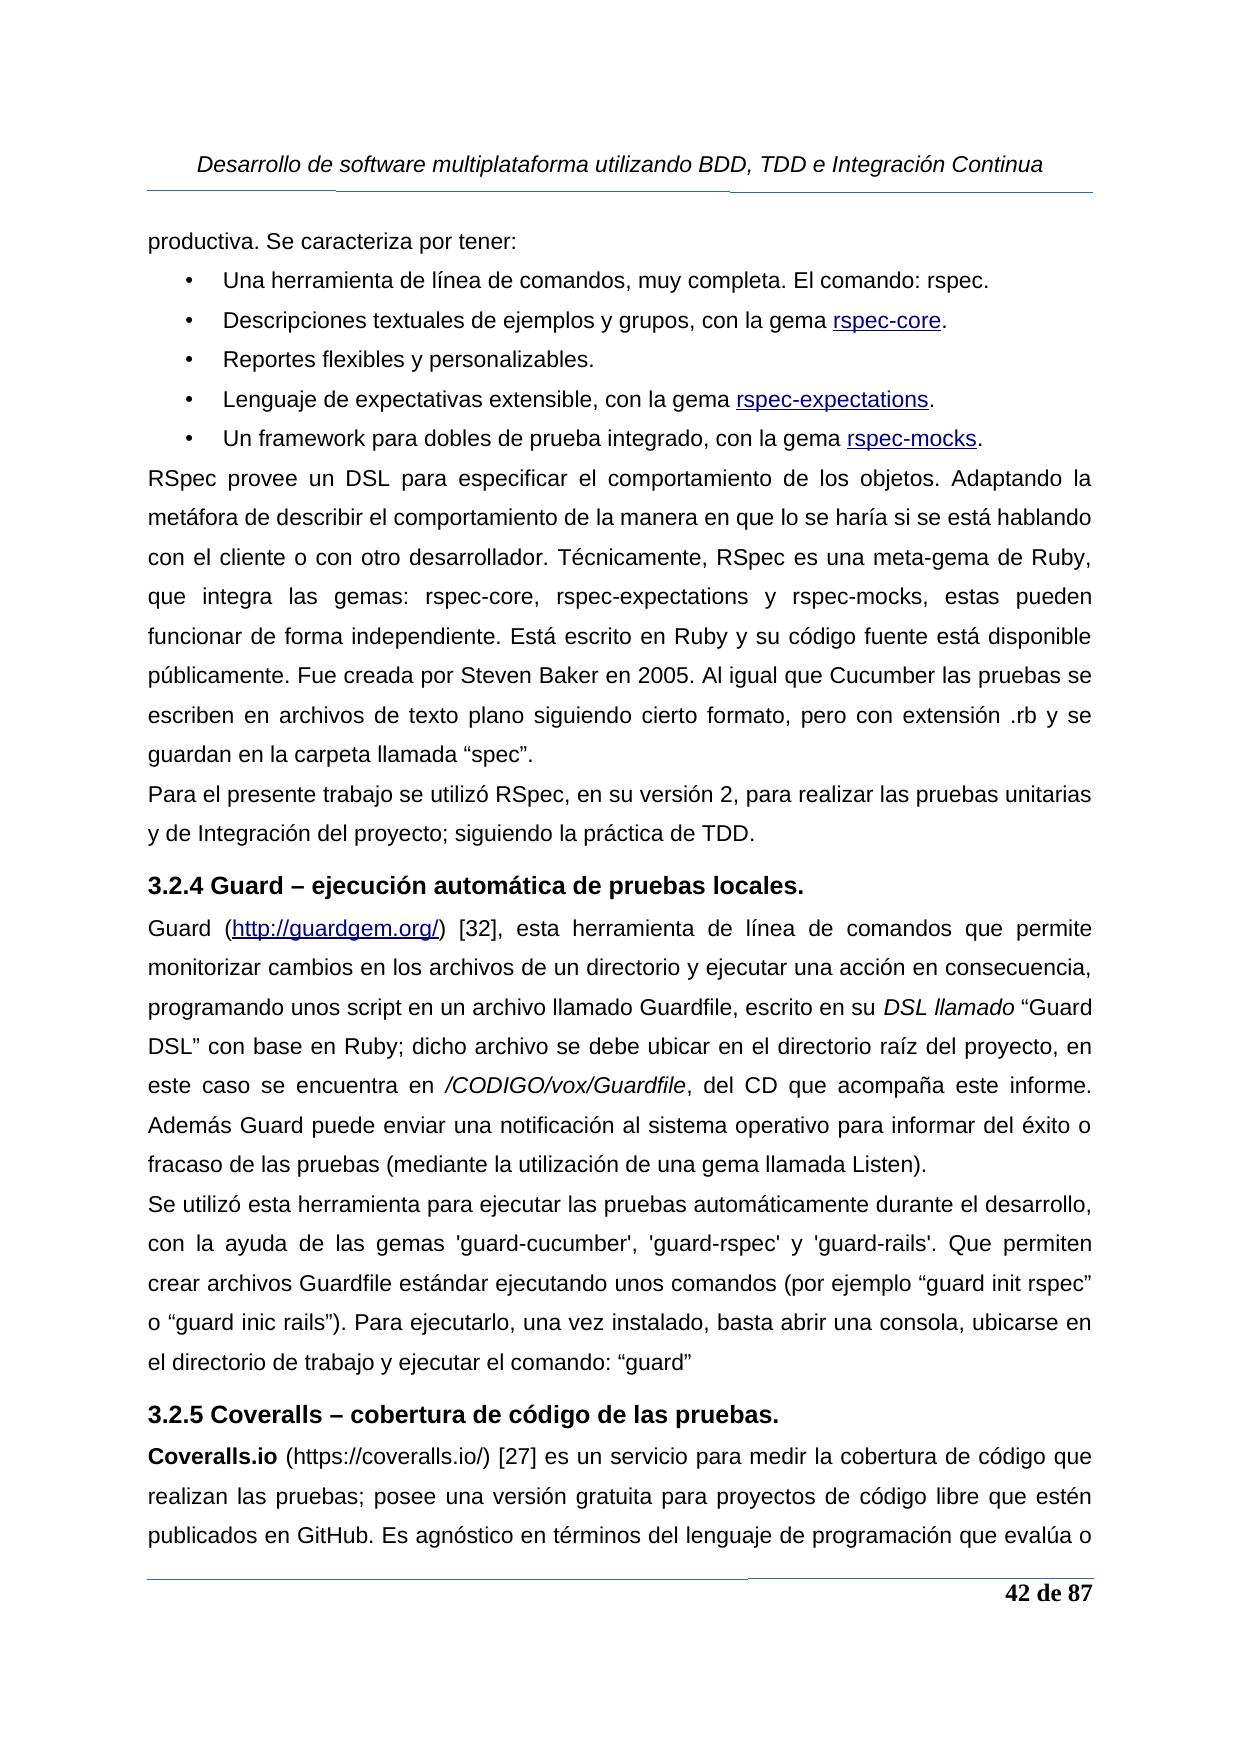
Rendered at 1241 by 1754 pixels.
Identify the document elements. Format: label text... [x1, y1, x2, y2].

text Guard (http://guardgem.org/) [32], esta herramienta de línea de comandos que permite monitorizar cambios en los archivos de un directorio y ejecutar una acción en consecuencia, programando unos script en un archivo llamado Guardfile, escrito en su DSL llamado “Guard DSL” con base en Ruby; dicho archivo se debe ubicar en el directorio raíz del proyecto, en este caso se encuentra en /CODIGO/vox/Guardfile, del CD que acompaña este informe. Además Guard puede enviar una notificación al sistema operativo para informar del éxito o fracaso de las pruebas (mediante la utilización de una gema llamada Listen). [148, 914, 1093, 1178]
list Una herramienta de línea de comandos, muy completa. El comando: rspec. [185, 267, 1093, 294]
text 3.2.4 Guard – ejecución automática de pruebas locales. [148, 871, 1093, 900]
text Coveralls.io (https://coveralls.io/) [27] es un servicio para medir la cobertura de código que realizan las pruebas; posee una versión gratuita para proyectos de código libre que estén publicados en GitHub. Es agnóstico en términos del lenguaje de programación que evalúa o [148, 1443, 1093, 1548]
list Lenguaje de expectativas extensible, con la gema rspec-expectations. [185, 386, 1093, 412]
list Un framework para dobles de prueba integrado, con la gema rspec-mocks. [185, 425, 1093, 452]
list Descripciones textuales de ejemplos y grupos, con la gema rspec-core. [185, 307, 1093, 333]
text Se utilizó esta herramienta para ejecutar las pruebas automáticamente durante el desarrollo, con la ayuda de las gemas 'guard-cucumber', 'guard-rspec' y 'guard-rails'. Que permiten crear archivos Guardfile estándar ejecutando unos comandos (por ejemplo “guard init rspec” o “guard inic rails”). Para ejecutarlo, una vez instalado, basta abrir una consola, ubicarse en el directorio de trabajo y ejecutar el comando: “guard” [148, 1191, 1093, 1375]
text Para el presente trabajo se utilizó RSpec, en su versión 2, para realizar las pruebas unitarias y de Integración del proyecto; siguiendo la práctica de TDD. [148, 781, 1093, 846]
text RSpec provee un DSL para especificar el comportamiento de los objetos. Adaptando la metáfora de describir el comportamiento de la manera en que lo se haría si se está hablando con el cliente o con otro desarrollador. Técnicamente, RSpec es una meta-gema de Ruby, que integra las gemas: rspec-core, rspec-expectations y rspec-mocks, estas pueden funcionar de forma independiente. Está escrito en Ruby y su código fuente está disponible públicamente. Fue creada por Steven Baker en 2005. Al igual que Cucumber las pruebas se escriben en archivos de texto plano siguiendo cierto formato, pero con extensión .rb y se guardan en la carpeta llamada “spec”. [148, 465, 1093, 767]
list Reportes flexibles y personalizables. [185, 346, 1093, 373]
text productiva. Se caracteriza por tener: [148, 228, 1093, 254]
text 3.2.5 Coveralls – cobertura de código de las pruebas. [148, 1400, 1093, 1429]
